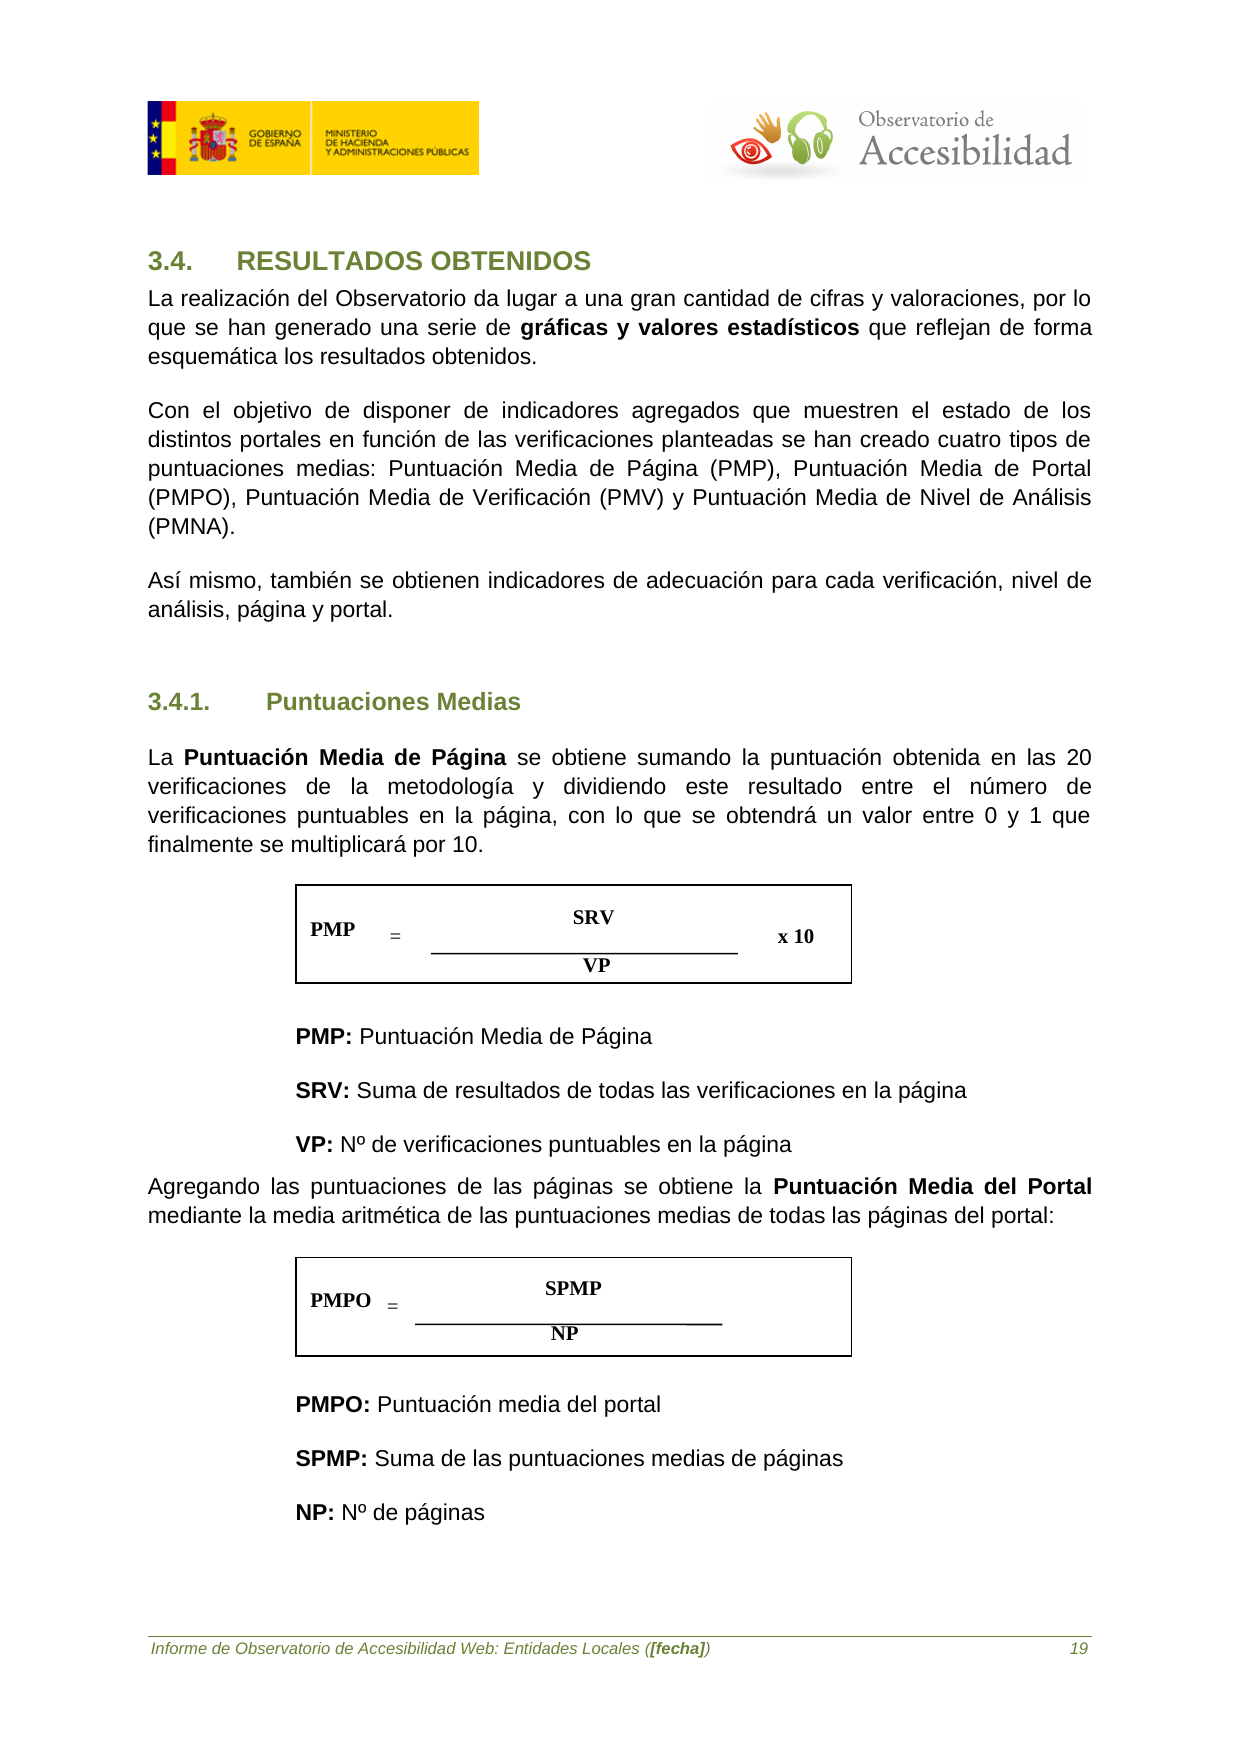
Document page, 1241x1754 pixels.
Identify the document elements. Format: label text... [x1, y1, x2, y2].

text SRV: Suma de resultados de todas las verificaciones en la página [295, 1077, 1092, 1104]
text Así mismo, también se obtienen indicadores de adecuación para cada verificación, nivel de análisis, página y portal. [148, 567, 1092, 622]
subtitle Resultados obtenidos [148, 245, 1092, 276]
picture [710, 102, 1086, 185]
text VP: Nº de verificaciones puntuables en la página [295, 1131, 1092, 1158]
text PMPO: Puntuación media del portal [295, 1391, 1092, 1417]
text SPMP: Suma de las puntuaciones medias de páginas [295, 1445, 1092, 1471]
text La Puntuación Media de Página se obtiene sumando la puntuación obtenida en las 20 verificaciones de la metodología y dividiendo este resultado entre el número de verificaciones puntuables en la página, con lo que se obtendrá un valor entre 0 y 1 que finalmente se multiplicará por 10. [148, 744, 1092, 857]
text Con el objetivo de disponer de indicadores agregados que muestren el estado de los distintos portales en función de las verificaciones planteadas se han creado cuatro tipos de puntuaciones medias: Puntuación Media de Página (PMP), Puntuación Media de Portal (PMPO), Puntuación Media de Verificación (PMV) y Puntuación Media de Nivel de Análisis (PMNA). [148, 397, 1092, 539]
text La realización del Observatorio da lugar a una gran cantidad de cifras y valoraciones, por lo que se han generado una serie de gráficas y valores estadísticos que reflejan de forma esquemática los resultados obtenidos. [148, 285, 1092, 369]
subtitle Puntuaciones Medias [148, 687, 1092, 716]
text NP: Nº de páginas [295, 1499, 1092, 1525]
text Agregando las puntuaciones de las páginas se obtiene la Puntuación Media del Portal mediante la media aritmética de las puntuaciones medias de todas las páginas del portal: [148, 1173, 1092, 1228]
picture [147, 101, 479, 175]
text PMP: Puntuación Media de Página [295, 1023, 1092, 1050]
